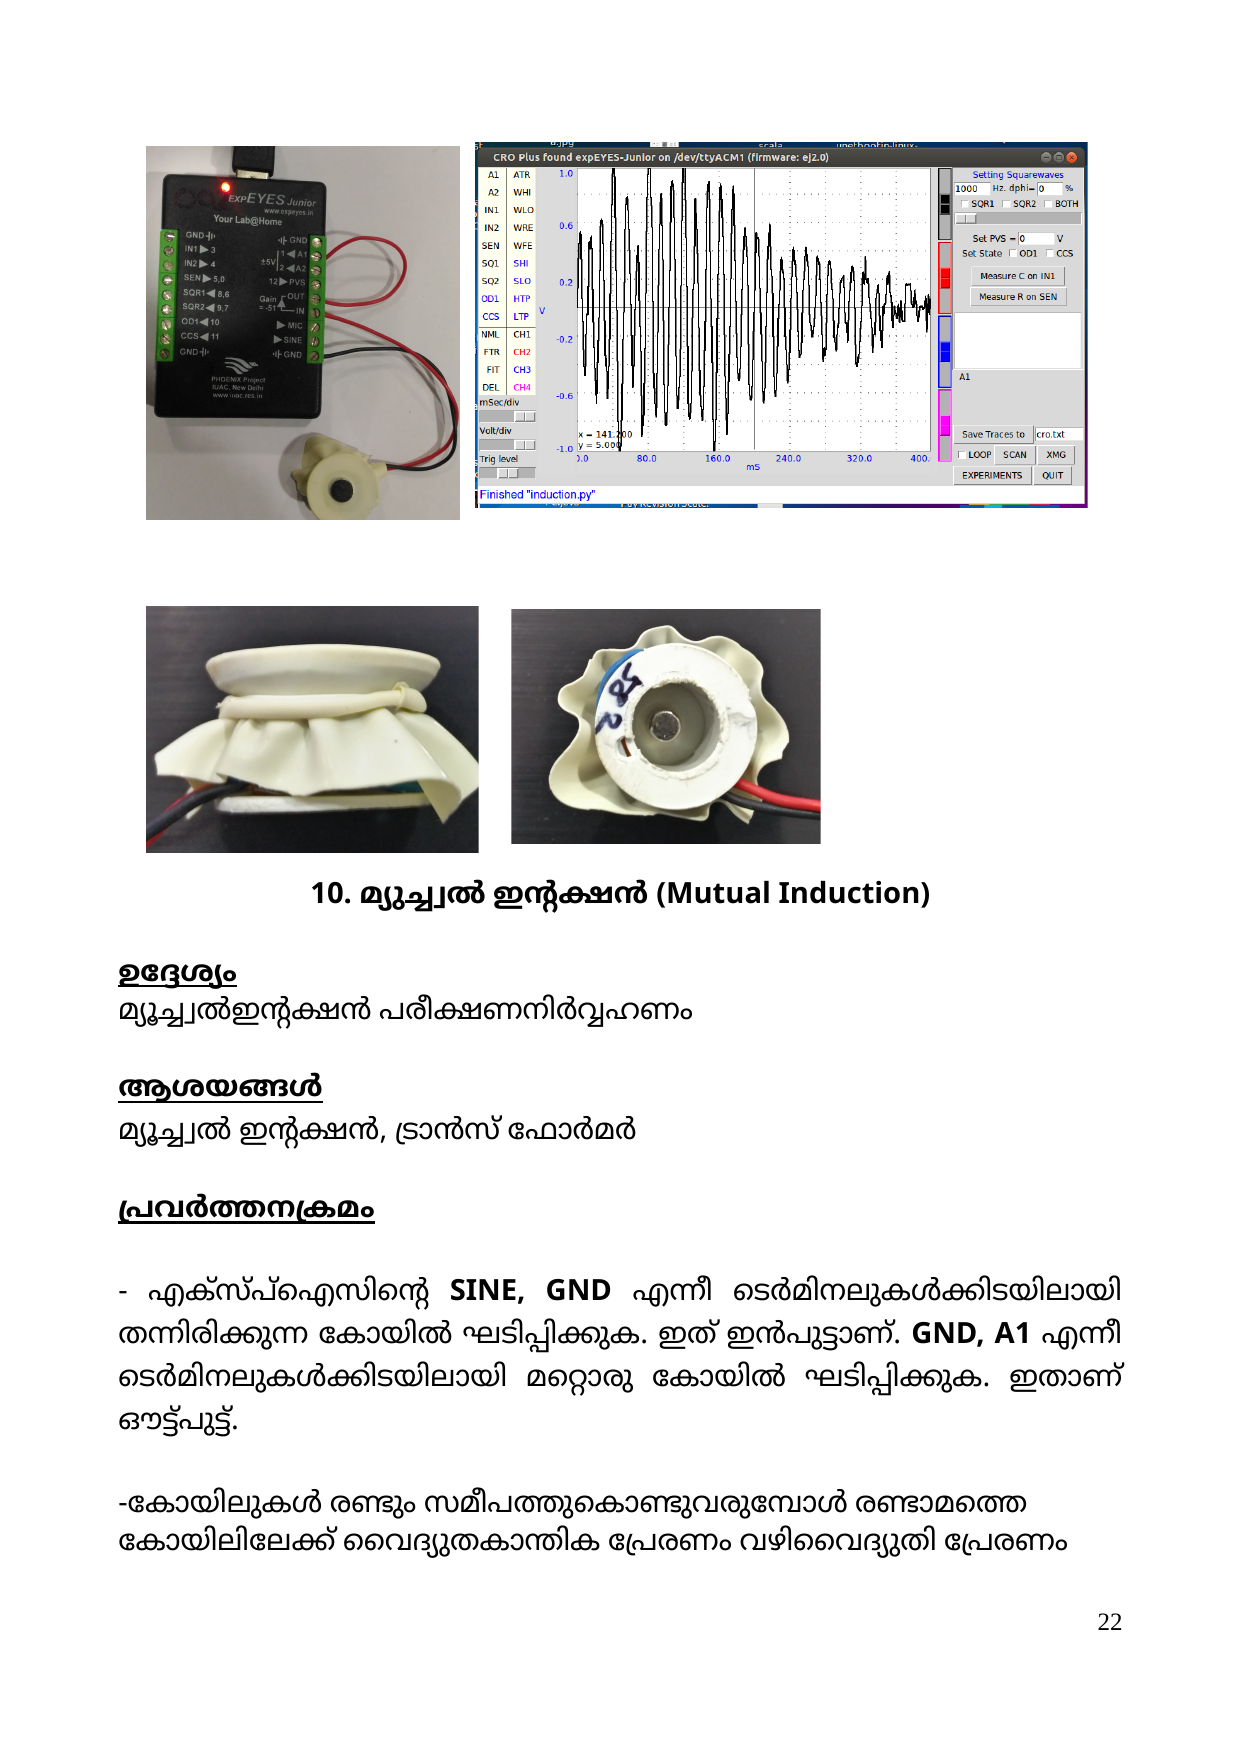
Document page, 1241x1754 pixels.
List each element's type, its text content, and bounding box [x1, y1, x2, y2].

text പ്രവര്‍ത്തനക്രമം [118, 1191, 1122, 1229]
picture [146, 352, 460, 513]
text മ്യൂച്ച്വല്‍ഇന്റക്ഷന്‍ പരീക്ഷണനിര്‍വ്വഹണം [118, 993, 1122, 1031]
text 10. മ്യുച്ച്വല്‍ ഇന്റക്ഷന്‍ (Mutual Induction) [118, 832, 1122, 915]
text - എക്സ്പ്ഐസിന്റെ SINE, GND എന്നീ ടെര്‍മിനലുകള്‍ക്കിടയിലായി തന്നിരിക്കുന്ന കോയില്‍ ഘടിപ്പിക്കുക. ഇത് ഇന്‍പുട്ടാണ്. GND, A1 എന്നീ ടെര്‍മിനലുകള്‍ക്കിടയിലായി മറ്റൊരു കോയില്‍ ഘടിപ്പിക്കുക. ഇതാണ് ഔട്ട്പുട്ട്. [118, 1269, 1122, 1441]
text ആശയങ്ങള്‍ [118, 1071, 1122, 1109]
picture [475, 142, 1088, 508]
text മ്യൂച്ച്വല്‍ ഇന്റക്ഷന്‍, ട്രാന്‍സ് ഫോര്‍മര്‍ [118, 1109, 1122, 1152]
text ഉദ്ദേശ്യം [118, 955, 1122, 993]
text -കോയിലുകള്‍ രണ്ടും സമീപത്തുകൊണ്ടുവരുമ്പോള്‍ രണ്ടാമത്തെ കോയിലിലേക്ക് വൈദ്യുതകാന്തിക പ്രേരണം വഴിവൈദ്യുതി പ്രേരണം [118, 1481, 1122, 1562]
picture [511, 739, 821, 799]
